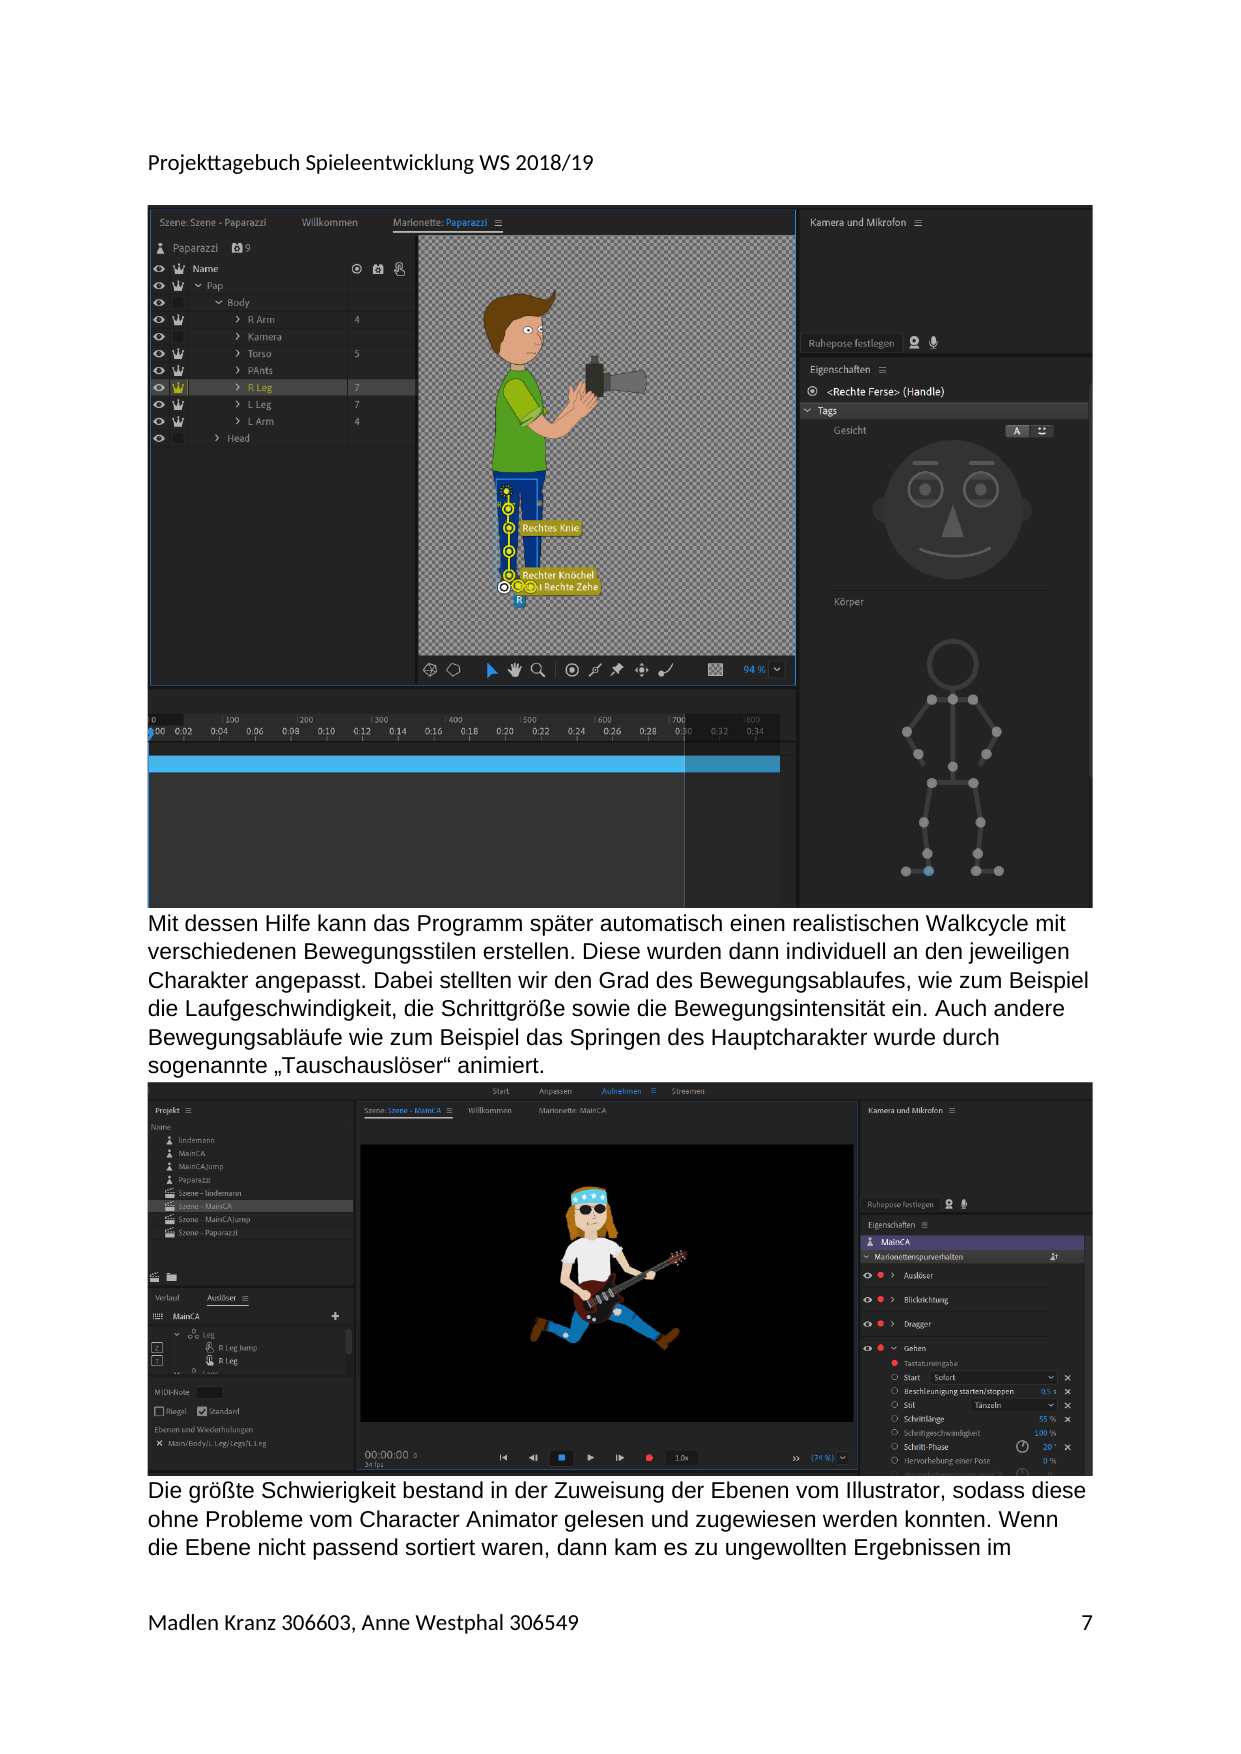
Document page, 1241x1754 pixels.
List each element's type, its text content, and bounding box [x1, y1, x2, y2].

text Mit dessen Hilfe kann das Programm später automatisch einen realistischen Walkcycle mit verschiedenen Bewegungsstilen erstellen. Diese wurden dann individuell an den jeweiligen Charakter angepasst. Dabei stellten wir den Grad des Bewegungsablaufes, wie zum Beispiel die Laufgeschwindigkeit, die Schrittgröße sowie die Bewegungsintensität ein. Auch andere Bewegungsabläufe wie zum Beispiel das Springen des Hauptcharakter wurde durch sogenannte „Tauschauslöser“ animiert. [148, 908, 1093, 1080]
picture [147, 1080, 1093, 1476]
picture [147, 205, 1093, 908]
text Die größte Schwierigkeit bestand in der Zuweisung der Ebenen vom Illustrator, sodass diese ohne Probleme vom Character Animator gelesen und zugewiesen werden konnten. Wenn die Ebene nicht passend sortiert waren, dann kam es zu ungewollten Ergebnissen im [148, 1476, 1093, 1561]
